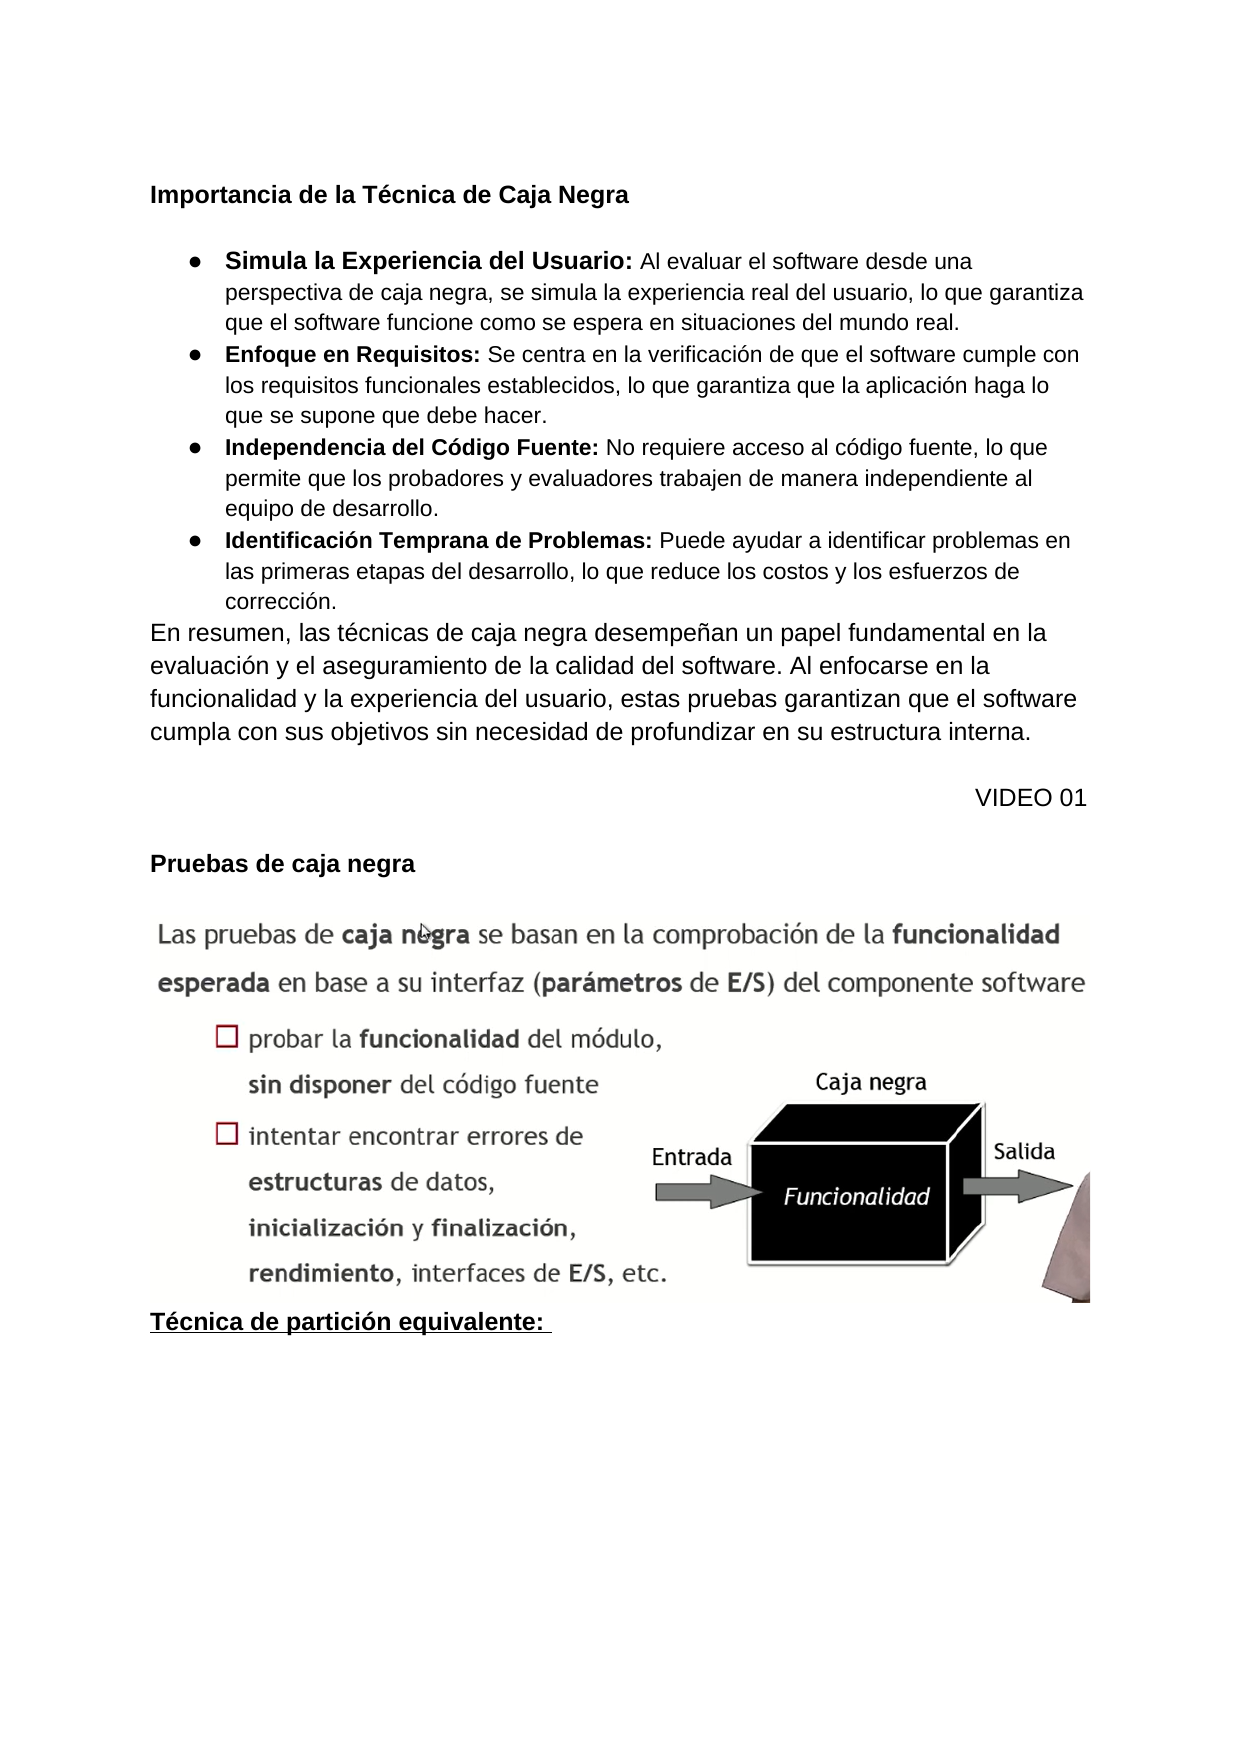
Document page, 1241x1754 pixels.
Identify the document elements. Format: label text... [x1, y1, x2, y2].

text Pruebas de caja negra [150, 849, 1090, 878]
list Independencia del Código Fuente: No requiere acceso al código fuente, lo que permite que los probadores y evaluadores trabajen de manera independiente al equipo de desarrollo. [187, 432, 1090, 521]
list Identificación Temprana de Problemas: Puede ayudar a identificar problemas en las primeras etapas del desarrollo, lo que reduce los costos y los esfuerzos de corrección. [187, 525, 1090, 614]
text Importancia de la Técnica de Caja Negra [150, 180, 1090, 209]
list Simula la Experiencia del Usuario: Al evaluar el software desde una perspectiva de caja negra, se simula la experiencia real del usuario, lo que garantiza que el software funcione como se espera en situaciones del mundo real. [187, 246, 1090, 335]
list Enfoque en Requisitos: Se centra en la verificación de que el software cumple con los requisitos funcionales establecidos, lo que garantiza que la aplicación haga lo que se supone que debe hacer. [187, 339, 1090, 428]
text En resumen, las técnicas de caja negra desempeñan un papel fundamental en la evaluación y el aseguramiento de la calidad del software. Al enfocarse en la funcionalidad y la experiencia del usuario, estas pruebas garantizan que el software cumpla con sus objetivos sin necesidad de profundizar en su estructura interna. [150, 618, 1090, 746]
text VIDEO 01 [150, 783, 1090, 812]
picture [150, 915, 1091, 1303]
text Técnica de partición equivalente: [150, 1307, 1090, 1336]
